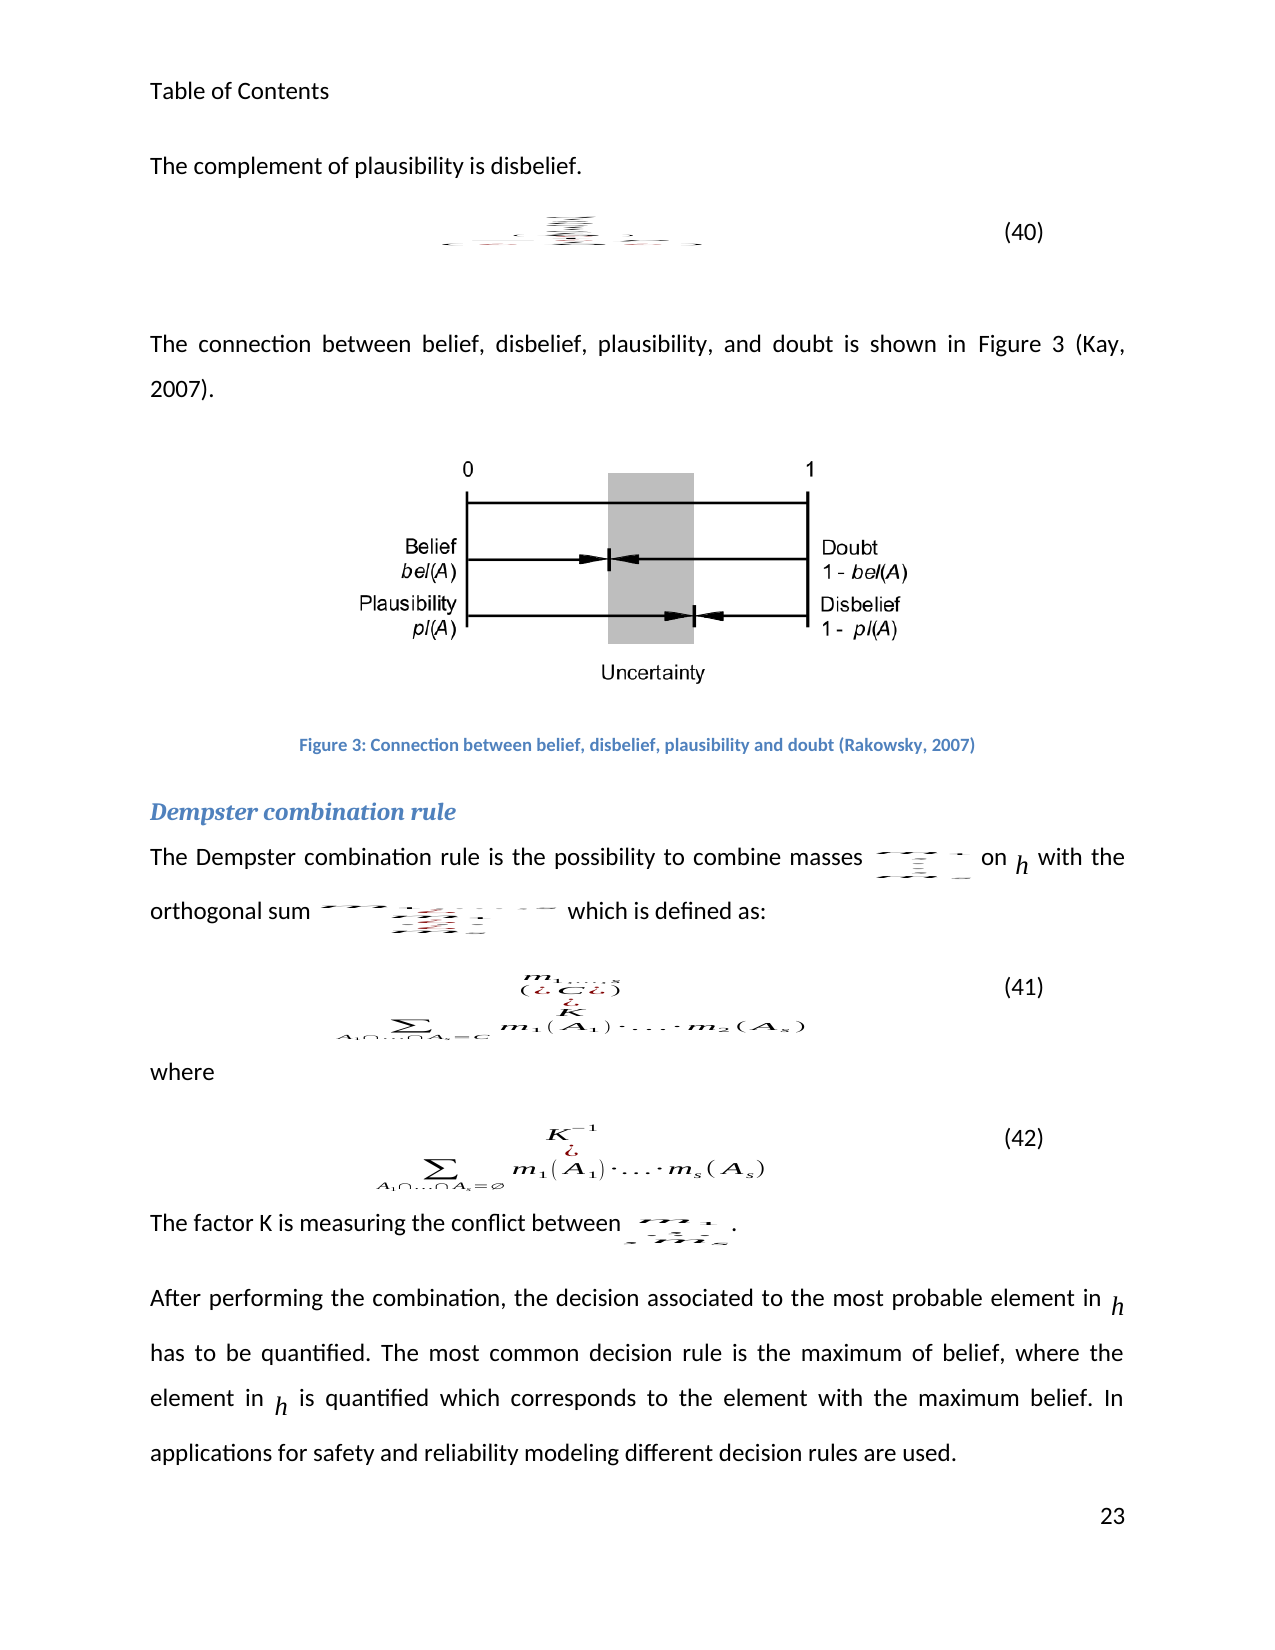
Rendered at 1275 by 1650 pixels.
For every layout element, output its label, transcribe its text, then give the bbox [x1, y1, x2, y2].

table_header [150, 1123, 992, 1207]
text where [150, 1056, 1125, 1087]
table_header (40) [992, 217, 1057, 261]
text The complement of plausibility is disbelief. [150, 150, 1125, 181]
text Figure 3: Connection between belief, disbelief, plausibility and doubt (Rakowsky, 2007) [150, 733, 1125, 756]
subtitle Dempster combination rule [150, 798, 1125, 827]
table_header [150, 217, 992, 261]
table_header (42) [992, 1123, 1057, 1207]
text The factor K is measuring the conflict between. [150, 1207, 1125, 1246]
text After performing the combination, the decision associated to the most probable element in has to be quantified. The most common decision rule is the maximum of belief, where the element in is quantified which corresponds to the element with the maximum belief. In applications for safety and reliability modeling different decision rules are used. [150, 1282, 1125, 1467]
text The Dempster combination rule is the possibility to combine masses on with the orthogonal sum which is defined as: [150, 841, 1125, 935]
table_header (41) [992, 971, 1057, 1056]
text The connection between belief, disbelief, plausibility, and doubt is shown in Figure 3 (Kay, 2007). [150, 328, 1125, 404]
table_header [150, 971, 992, 1056]
